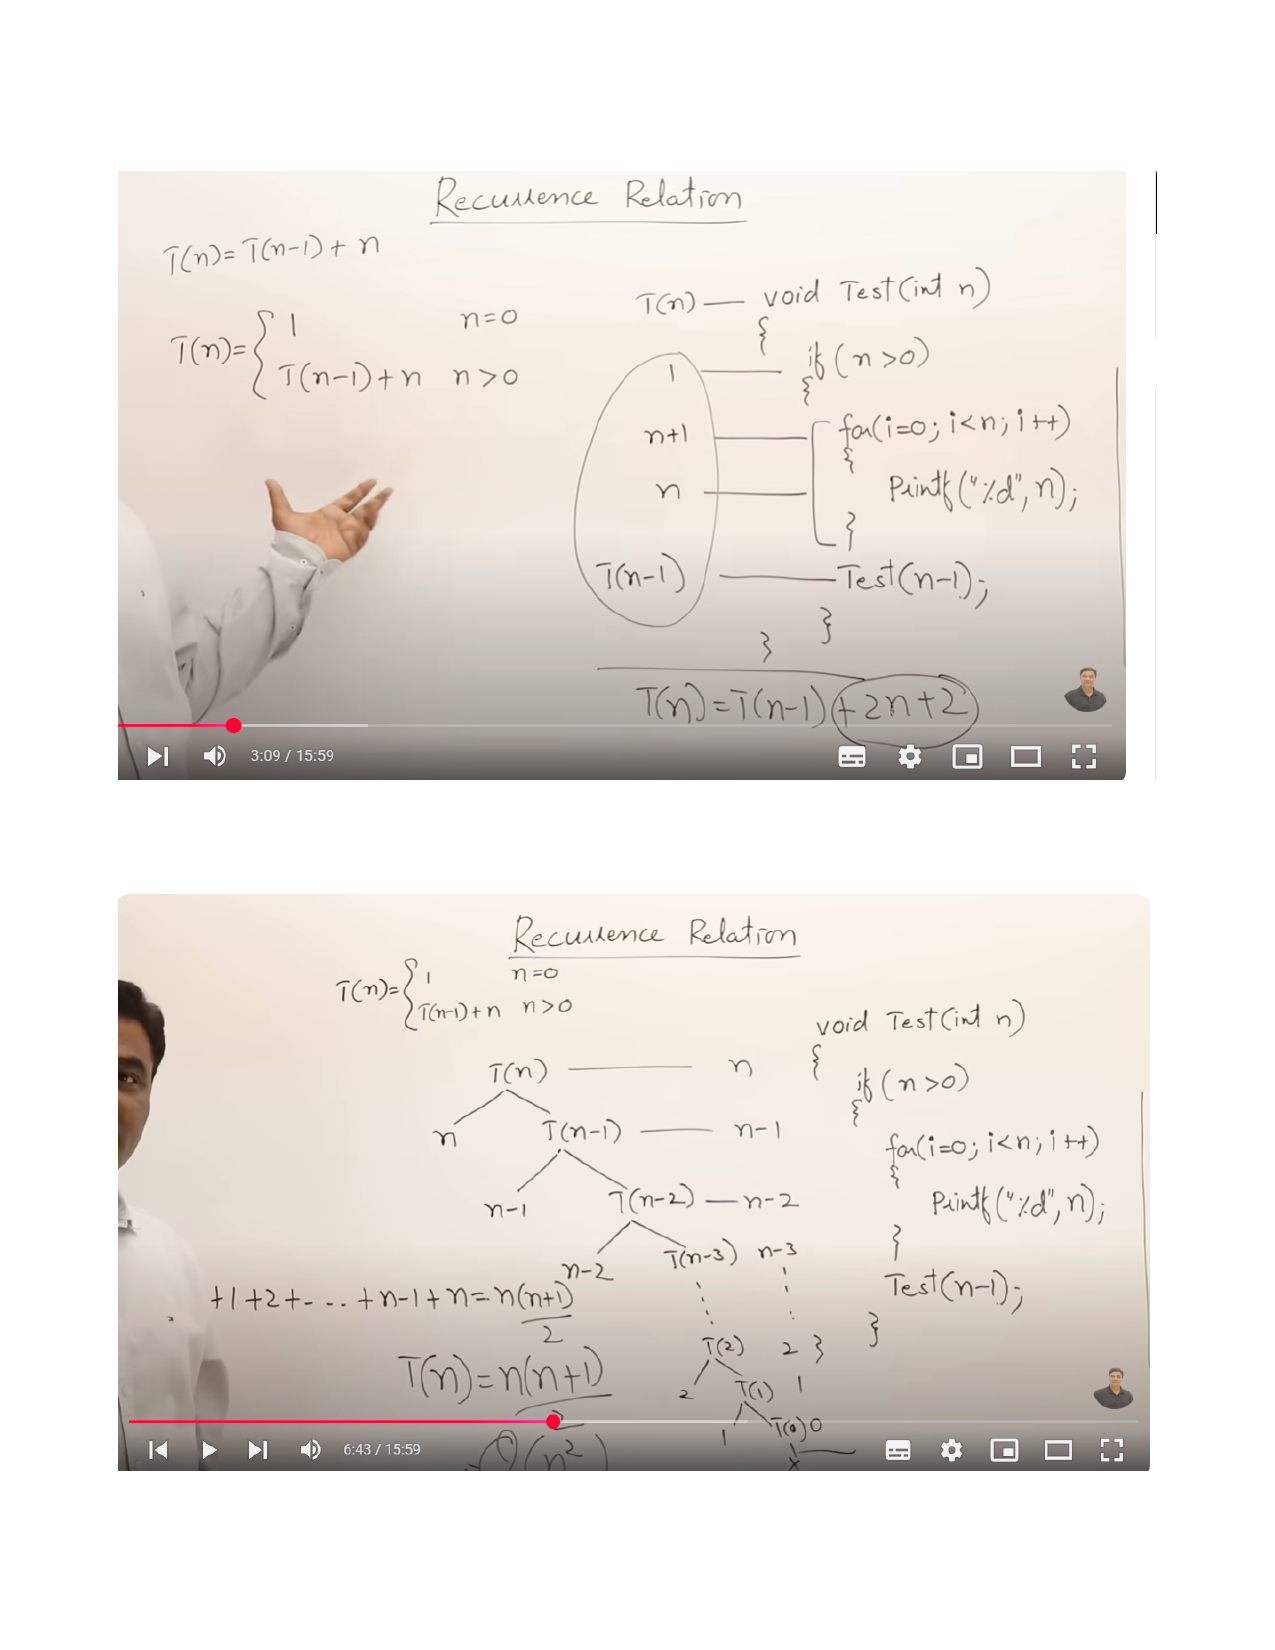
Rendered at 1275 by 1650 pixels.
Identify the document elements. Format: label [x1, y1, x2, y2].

picture [118, 171, 1157, 780]
picture [118, 890, 1157, 1471]
